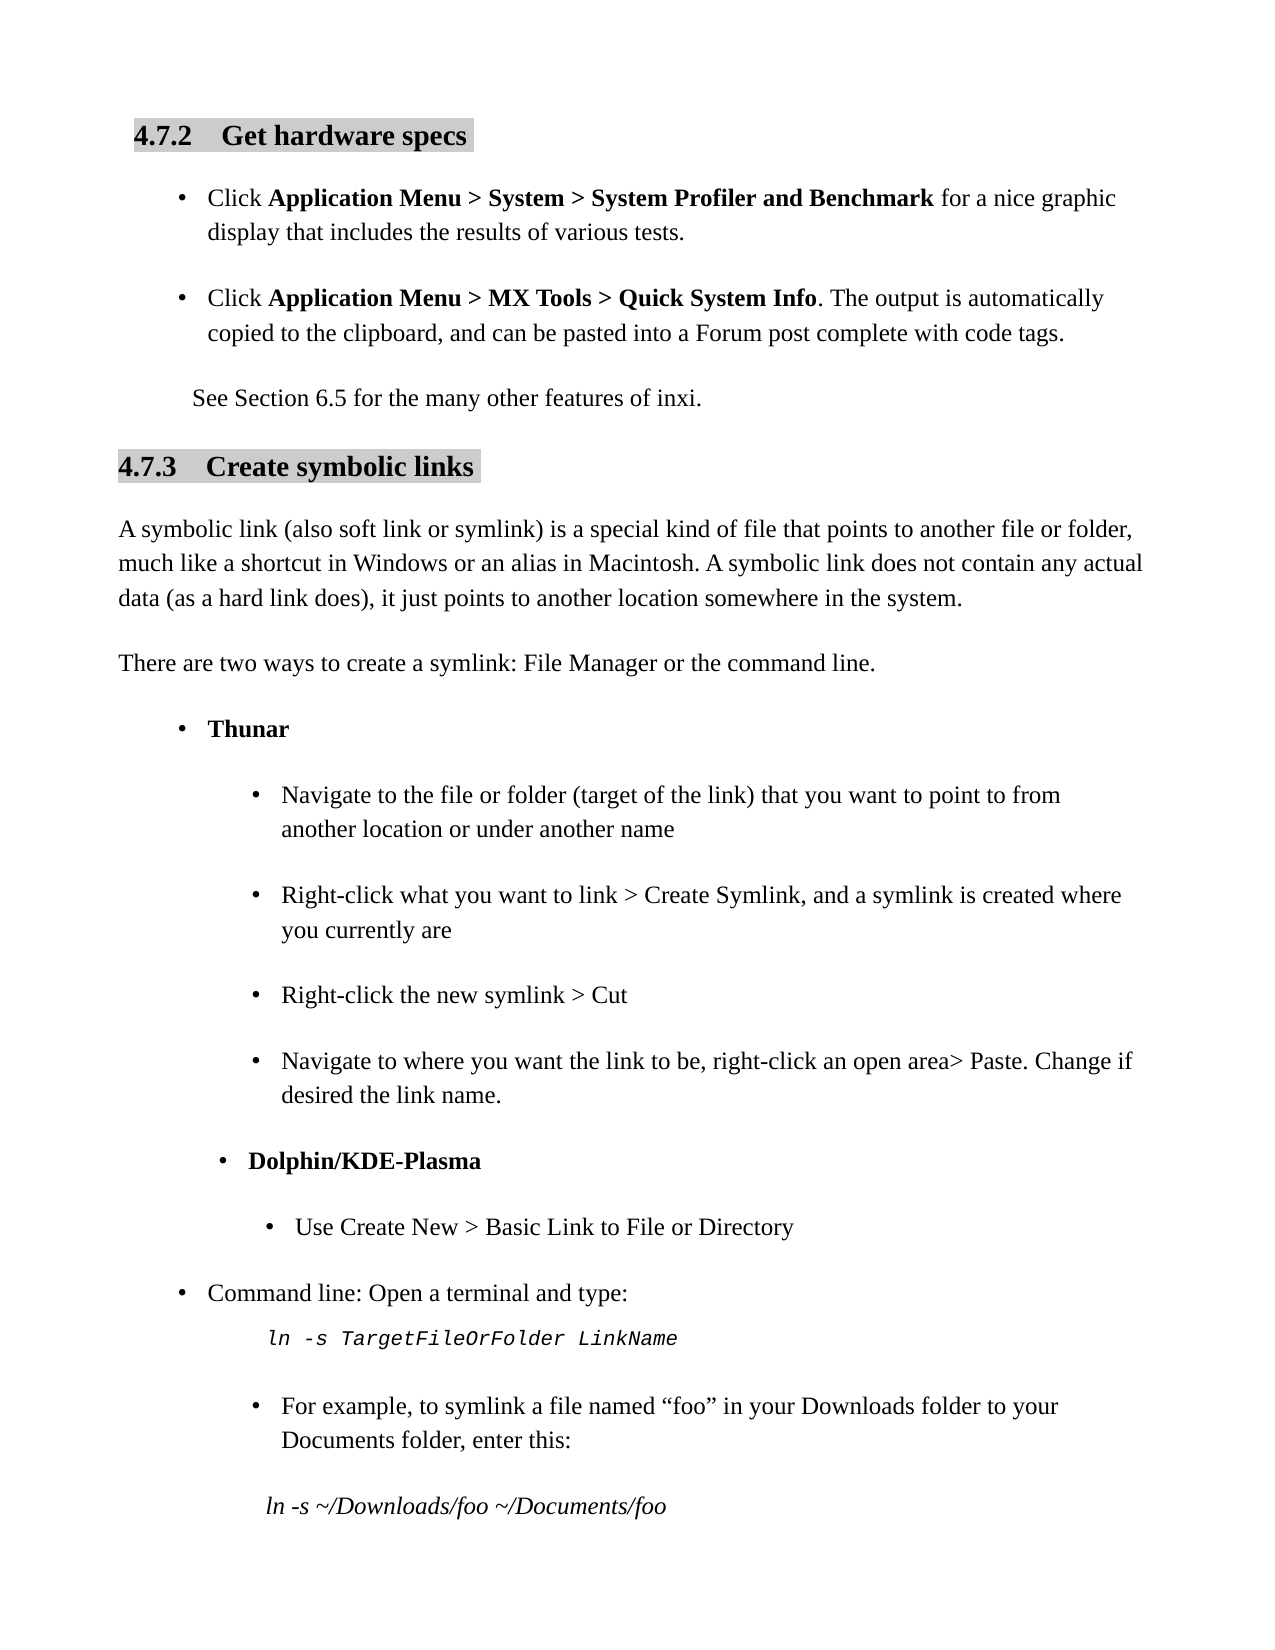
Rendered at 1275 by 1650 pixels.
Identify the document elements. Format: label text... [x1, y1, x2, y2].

list Right-click the new symlink > Cut [252, 980, 1141, 1009]
subtitle 4.7.2 Get hardware specs [474, 118, 1141, 152]
list Dolphin/KDE-Plasma [218, 1146, 1157, 1175]
list See Section 6.5 for the many other features of inxi. [162, 383, 1157, 412]
list ln -s TargetFileOrFolder LinkName [236, 1328, 1157, 1352]
list Use Create New > Basic Link to File or Directory [265, 1212, 1157, 1241]
list Navigate to the file or folder (target of the link) that you want to point to from another location or under another name [252, 780, 1141, 843]
list Thunar [178, 714, 1141, 743]
list Click Application Menu > MX Tools > Quick System Info. The output is automatically copied to the clipboard, and can be pasted into a Forum post complete with code tags. [178, 283, 1141, 346]
list Click Application Menu > System > System Profiler and Benchmark for a nice graphic display that includes the results of various tests. [178, 183, 1141, 246]
text A symbolic link (also soft link or symlink) is a special kind of file that points to another file or folder, much like a shortcut in Windows or an alias in Macintosh. A symbolic link does not contain any actual data (as a hard link does), it just points to another location somewhere in the system. [118, 514, 1157, 612]
list Right-click what you want to link > Create Symlink, and a symlink is created where you currently are [252, 880, 1141, 943]
list Command line: Open a terminal and type: [178, 1278, 1141, 1307]
list ln -s ~/Downloads/foo ~/Documents/foo [236, 1491, 1157, 1520]
subtitle 4.7.3 Create symbolic links [481, 449, 1157, 483]
text There are two ways to create a symlink: File Manager or the command line. [118, 648, 1157, 677]
list Navigate to where you want the link to be, right-click an open area> Paste. Change if desired the link name. [252, 1046, 1141, 1109]
list For example, to symlink a file named “foo” in your Downloads folder to your Documents folder, enter this: [252, 1391, 1141, 1454]
